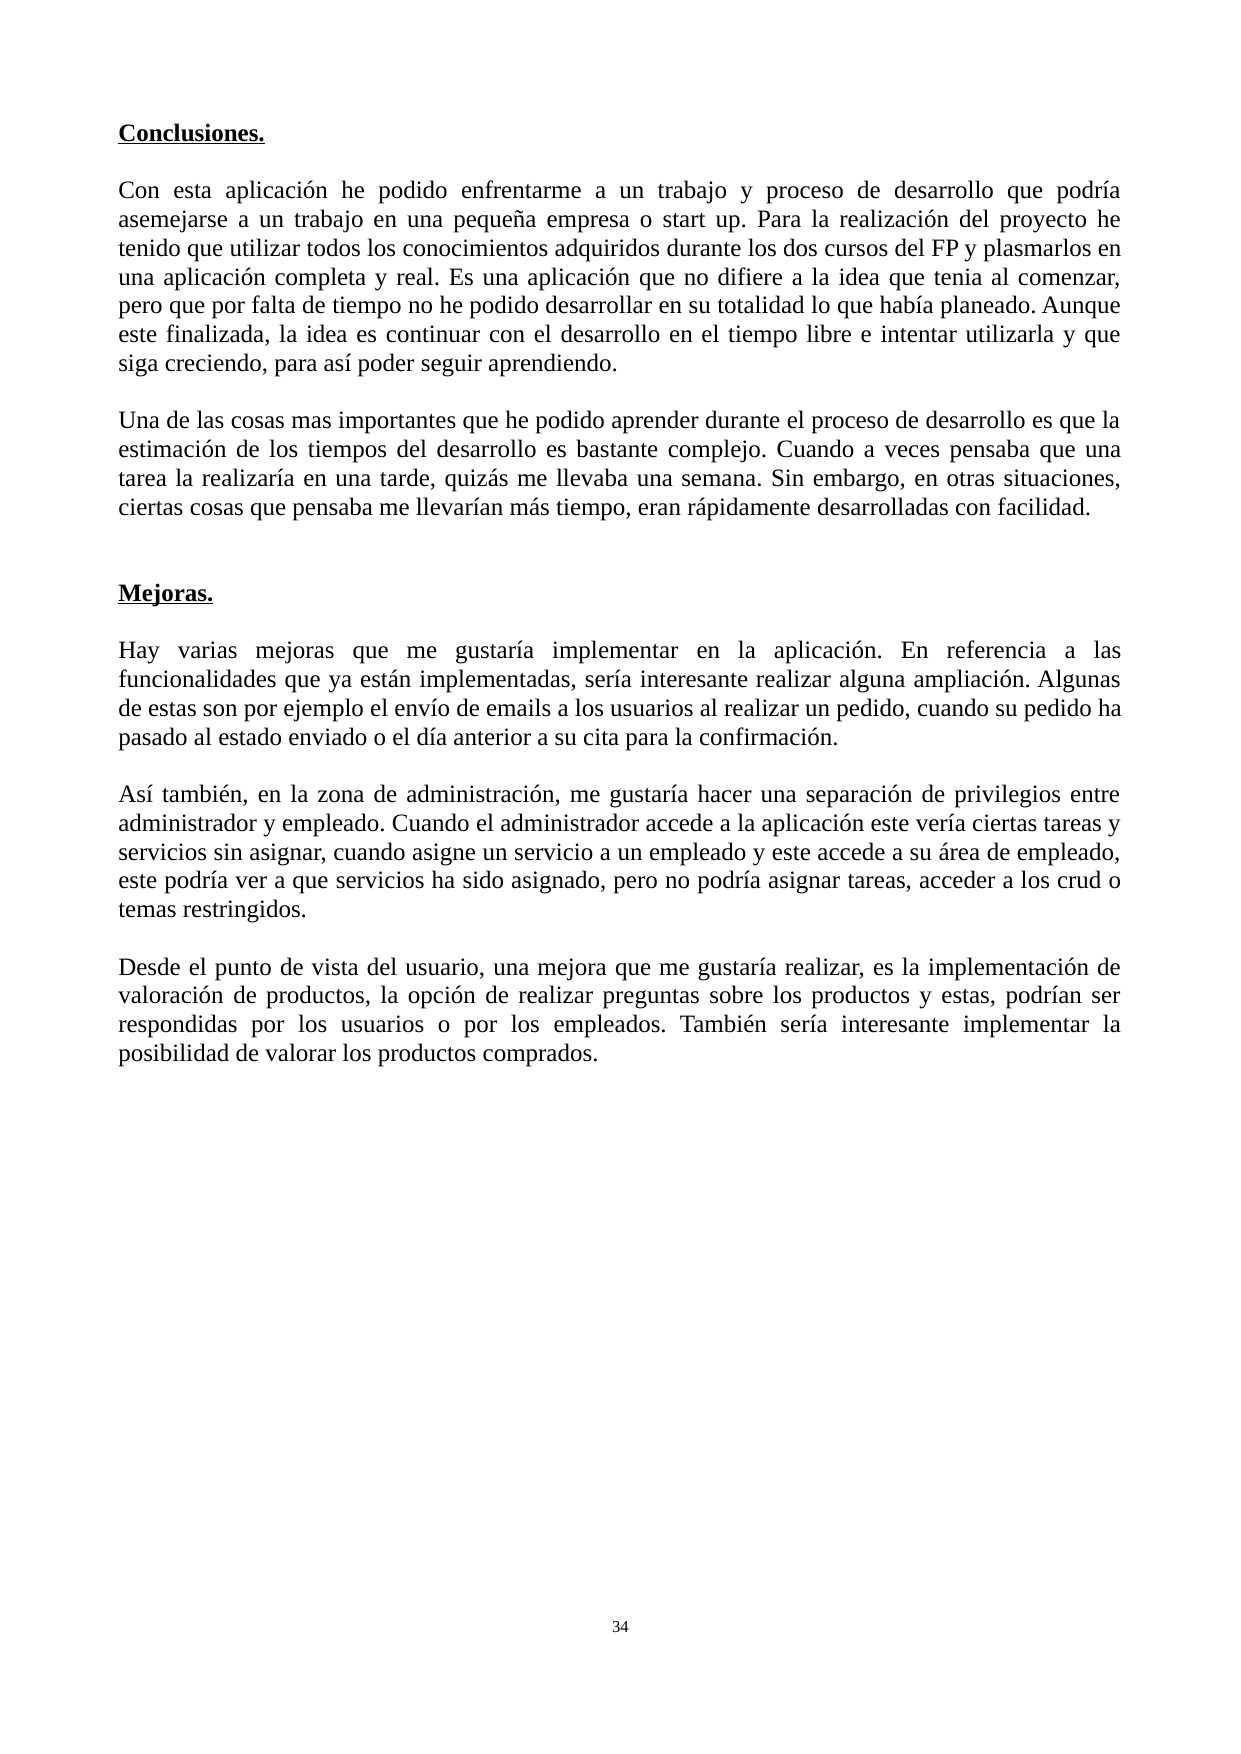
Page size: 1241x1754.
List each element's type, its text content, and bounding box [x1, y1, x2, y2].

text Una de las cosas mas importantes que he podido aprender durante el proceso de desarrollo es que la estimación de los tiempos del desarrollo es bastante complejo. Cuando a veces pensaba que una tarea la realizaría en una tarde, quizás me llevaba una semana. Sin embargo, en otras situaciones, ciertas cosas que pensaba me llevarían más tiempo, eran rápidamente desarrolladas con facilidad. [118, 406, 1122, 521]
text Mejoras. [118, 578, 1122, 607]
text Hay varias mejoras que me gustaría implementar en la aplicación. En referencia a las funcionalidades que ya están implementadas, sería interesante realizar alguna ampliación. Algunas de estas son por ejemplo el envío de emails a los usuarios al realizar un pedido, cuando su pedido ha pasado al estado enviado o el día anterior a su cita para la confirmación. [118, 636, 1122, 751]
text Conclusiones. [118, 118, 1122, 147]
text Con esta aplicación he podido enfrentarme a un trabajo y proceso de desarrollo que podría asemejarse a un trabajo en una pequeña empresa o start up. Para la realización del proyecto he tenido que utilizar todos los conocimientos adquiridos durante los dos cursos del FP y plasmarlos en una aplicación completa y real. Es una aplicación que no difiere a la idea que tenia al comenzar, pero que por falta de tiempo no he podido desarrollar en su totalidad lo que había planeado. Aunque este finalizada, la idea es continuar con el desarrollo en el tiempo libre e intentar utilizarla y que siga creciendo, para así poder seguir aprendiendo. [118, 176, 1122, 377]
text Así también, en la zona de administración, me gustaría hacer una separación de privilegios entre administrador y empleado. Cuando el administrador accede a la aplicación este vería ciertas tareas y servicios sin asignar, cuando asigne un servicio a un empleado y este accede a su área de empleado, este podría ver a que servicios ha sido asignado, pero no podría asignar tareas, acceder a los crud o temas restringidos. [118, 779, 1122, 923]
text Desde el punto de vista del usuario, una mejora que me gustaría realizar, es la implementación de valoración de productos, la opción de realizar preguntas sobre los productos y estas, podrían ser respondidas por los usuarios o por los empleados. También sería interesante implementar la posibilidad de valorar los productos comprados. [118, 952, 1122, 1067]
